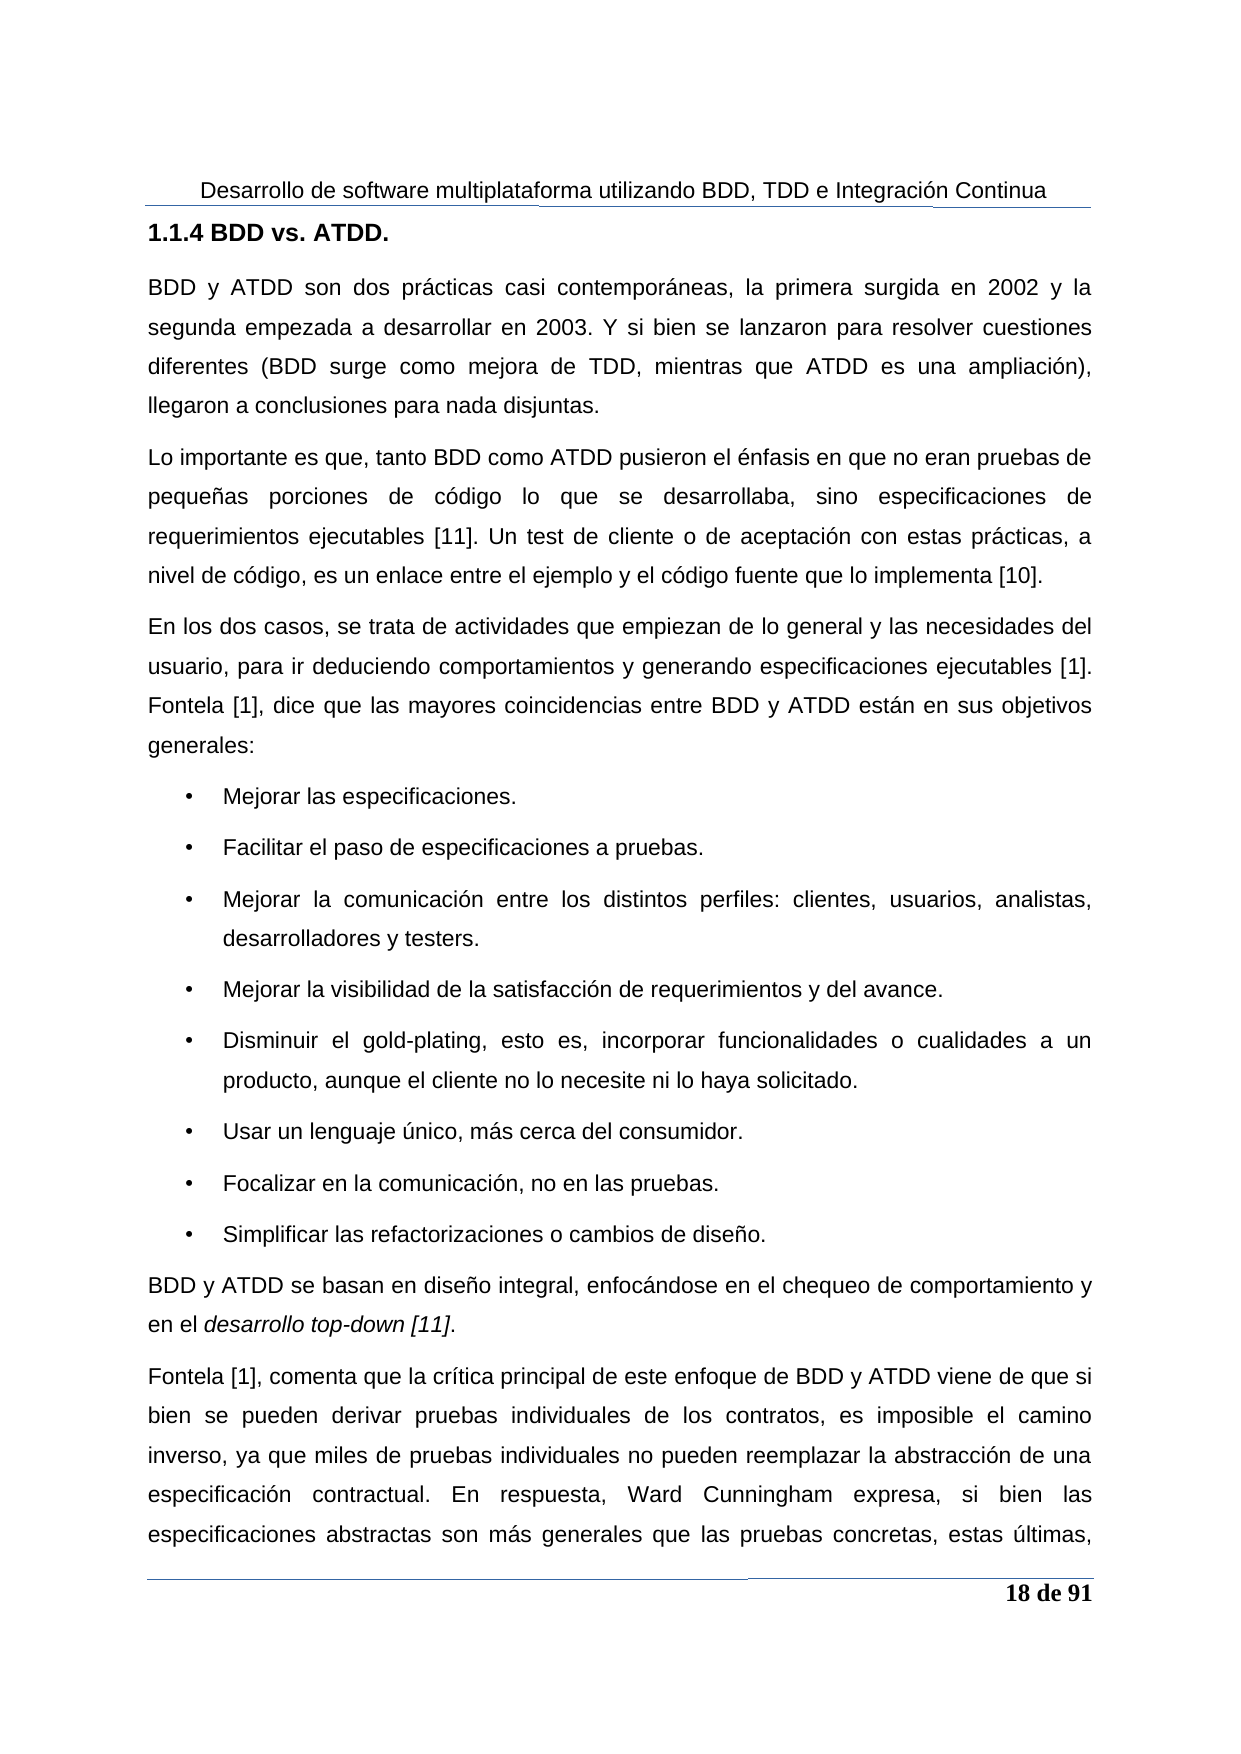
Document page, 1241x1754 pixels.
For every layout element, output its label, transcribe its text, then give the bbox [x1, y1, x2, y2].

list Simplificar las refactorizaciones o cambios de diseño. [185, 1221, 1093, 1247]
list Usar un lenguaje único, más cerca del consumidor. [185, 1118, 1093, 1144]
text BDD y ATDD se basan en diseño integral, enfocándose en el chequeo de comportamiento y en el desarrollo top-down [11]. [148, 1272, 1093, 1338]
list Mejorar la comunicación entre los distintos perfiles: clientes, usuarios, analistas, desarrolladores y testers. [185, 886, 1093, 951]
list Mejorar las especificaciones. [185, 783, 1093, 809]
subtitle 1.1.4 BDD vs. ATDD. [148, 218, 1093, 247]
text Fontela [1], comenta que la crítica principal de este enfoque de BDD y ATDD viene de que si bien se pueden derivar pruebas individuales de los contratos, es imposible el camino inverso, ya que miles de pruebas individuales no pueden reemplazar la abstracción de una especificación contractual. En respuesta, Ward Cunningham expresa, si bien las especificaciones abstractas son más generales que las pruebas concretas, estas últimas, [148, 1363, 1093, 1547]
text BDD y ATDD son dos prácticas casi contemporáneas, la primera surgida en 2002 y la segunda empezada a desarrollar en 2003. Y si bien se lanzaron para resolver cuestiones diferentes (BDD surge como mejora de TDD, mientras que ATDD es una ampliación), llegaron a conclusiones para nada disjuntas. [148, 274, 1093, 419]
list Facilitar el paso de especificaciones a pruebas. [185, 834, 1093, 861]
list Focalizar en la comunicación, no en las pruebas. [185, 1169, 1093, 1196]
list Mejorar la visibilidad de la satisfacción de requerimientos y del avance. [185, 976, 1093, 1003]
text Lo importante es que, tanto BDD como ATDD pusieron el énfasis en que no eran pruebas de pequeñas porciones de código lo que se desarrollaba, sino especificaciones de requerimientos ejecutables [11]. Un test de cliente o de aceptación con estas prácticas, a nivel de código, es un enlace entre el ejemplo y el código fuente que lo implementa [10]. [148, 444, 1093, 588]
list Disminuir el gold-plating, esto es, incorporar funcionalidades o cualidades a un producto, aunque el cliente no lo necesite ni lo haya solicitado. [185, 1027, 1093, 1093]
text En los dos casos, se trata de actividades que empiezan de lo general y las necesidades del usuario, para ir deduciendo comportamientos y generando especificaciones ejecutables [1]. Fontela [1], dice que las mayores coincidencias entre BDD y ATDD están en sus objetivos generales: [148, 613, 1093, 758]
